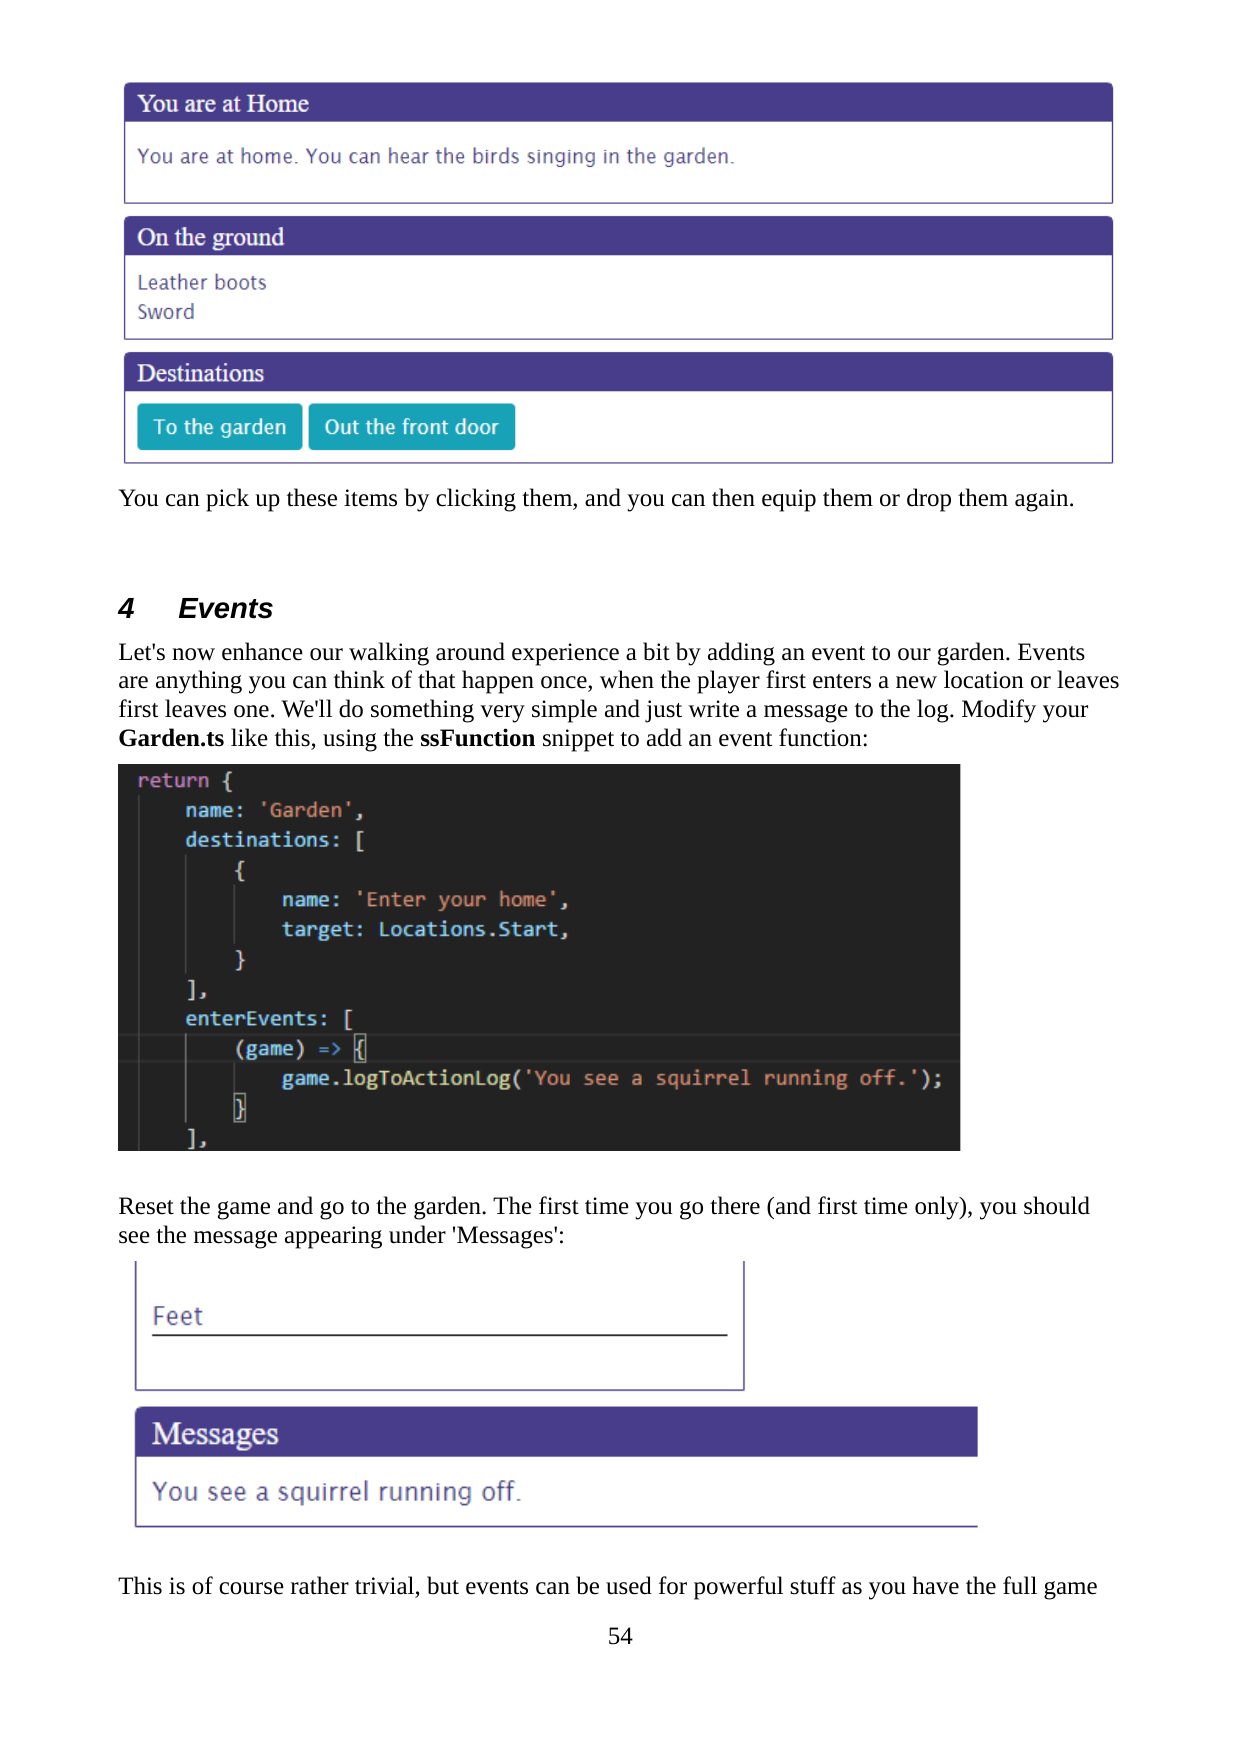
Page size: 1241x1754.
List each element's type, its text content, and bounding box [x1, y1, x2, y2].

text Let's now enhance our walking around experience a bit by adding an event to our garden. Events are anything you can think of that happen once, when the player first enters a new location or leaves first leaves one. We'll do something very simple and just write a message to the log. Modify your Garden.ts like this, using the ssFunction snippet to add an event function: [118, 637, 1122, 752]
text This is of course rather trivial, but events can be used for powerful stuff as you have the full game [118, 1571, 1122, 1600]
text You can pick up these items by clicking them, and you can then equip them or drop them again. [118, 483, 1122, 512]
subtitle Events [118, 591, 1122, 624]
text Reset the game and go to the garden. The first time you go there (and first time only), you should see the message appearing under 'Messages': [118, 1191, 1122, 1249]
